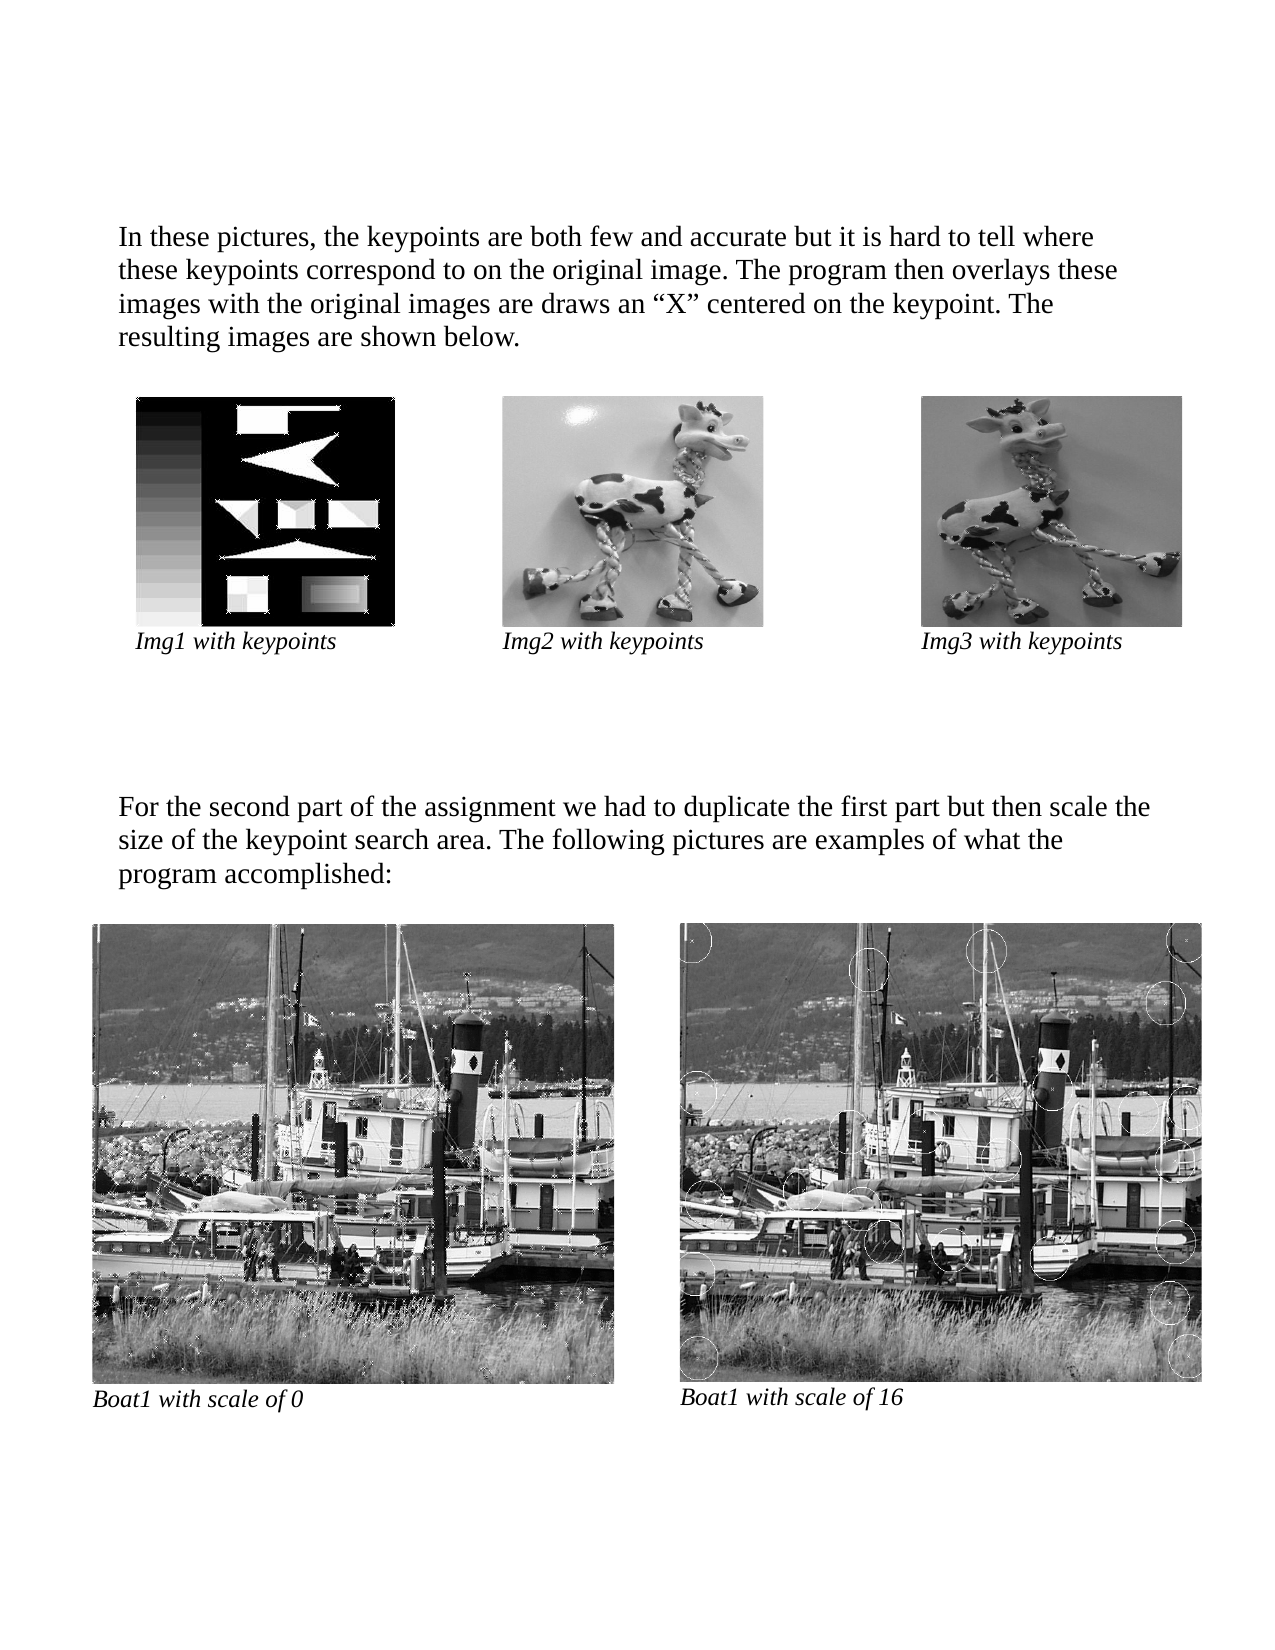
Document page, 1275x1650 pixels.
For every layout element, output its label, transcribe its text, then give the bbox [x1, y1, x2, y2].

picture [921, 396, 1183, 627]
text Img2 with keypoints [502, 627, 763, 655]
text Boat1 with scale of 16 [680, 1382, 1202, 1411]
picture [679, 923, 1202, 1382]
text Img3 with keypoints [921, 627, 1182, 655]
picture [502, 396, 764, 627]
picture [92, 924, 615, 1384]
text For the second part of the assignment we had to duplicate the first part but then scale the size of the keypoint search area. The following pictures are examples of what the program accomplished: [118, 789, 1157, 889]
picture [135, 396, 397, 627]
text In these pictures, the keypoints are both few and accurate but it is hard to tell where these keypoints correspond to on the original image. The program then overlays these images with the original images are draws an “X” centered on the keypoint. The resulting images are shown below. [118, 219, 1157, 353]
text Boat1 with scale of 0 [92, 1384, 614, 1412]
text Img1 with keypoints [135, 627, 396, 655]
